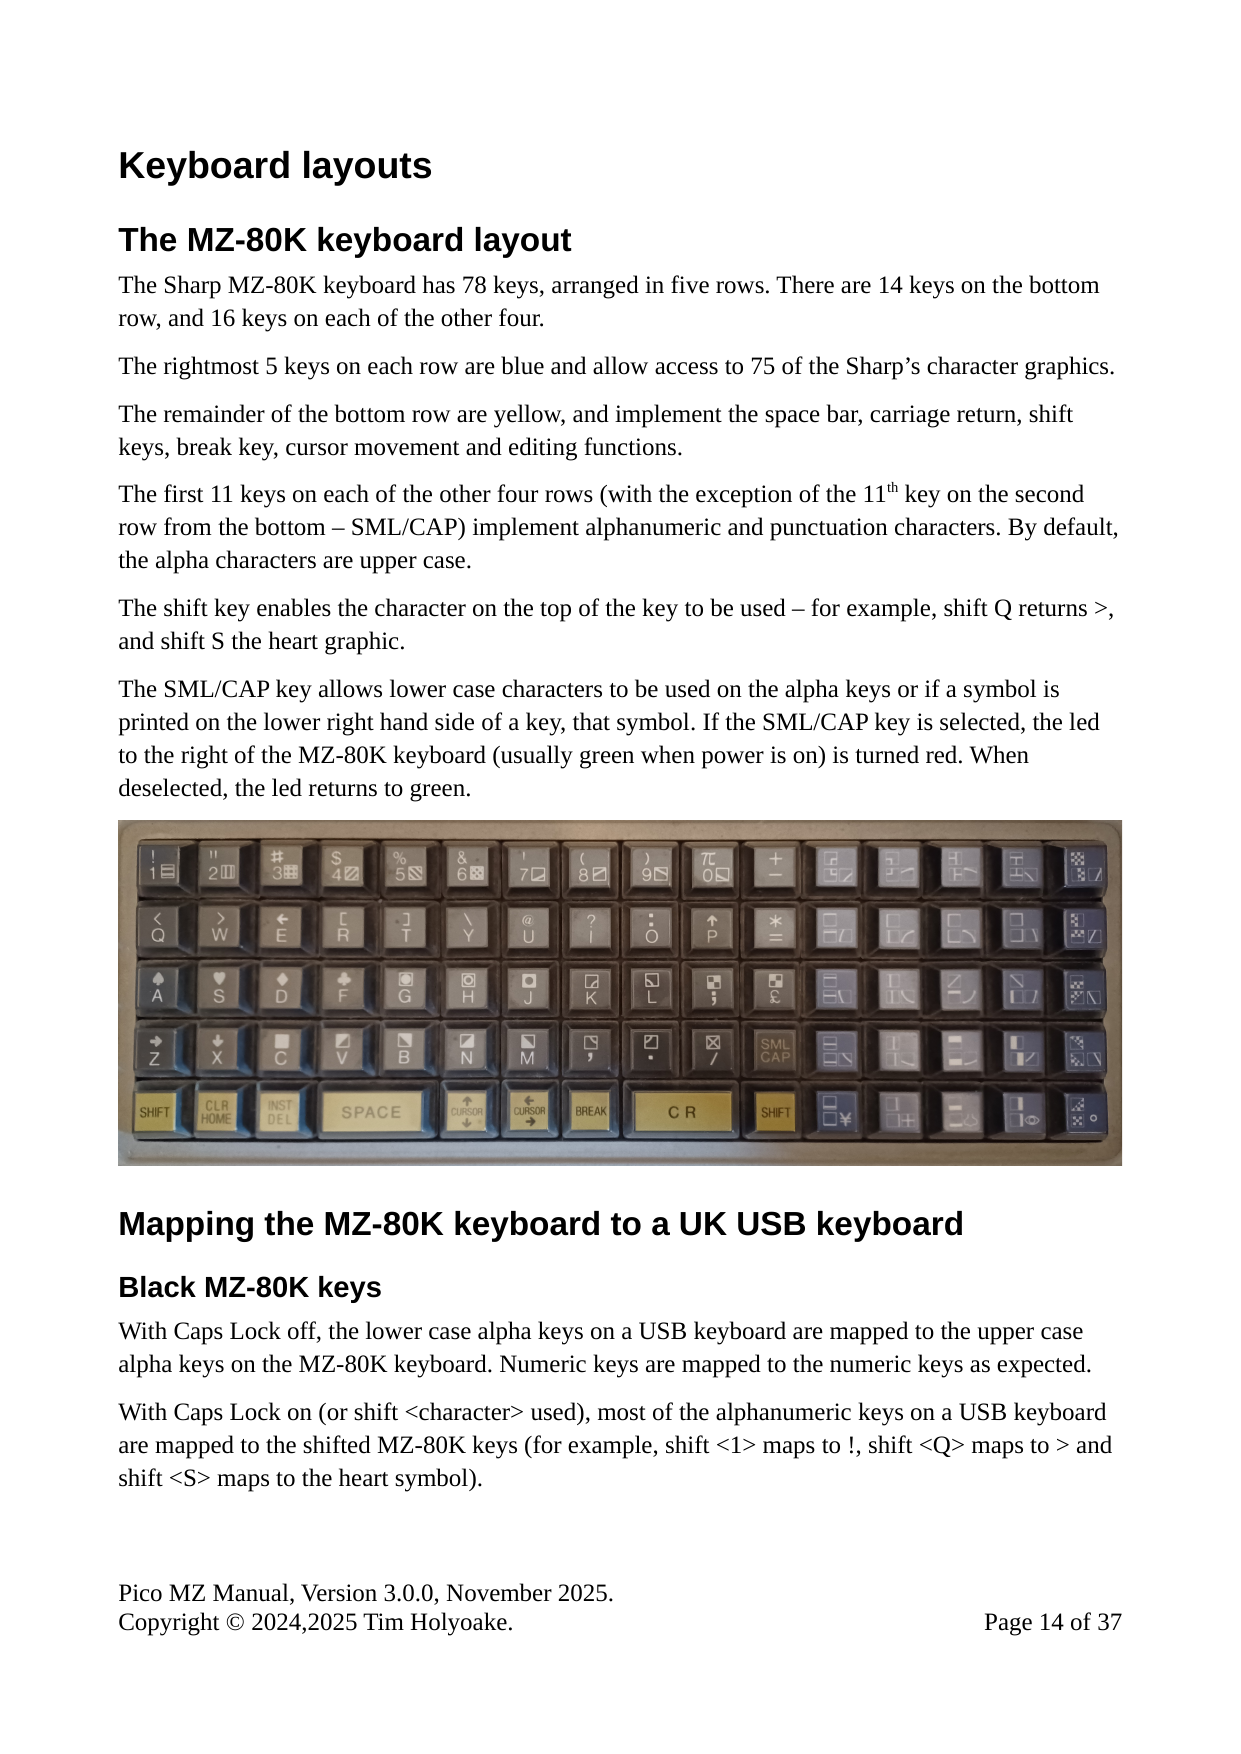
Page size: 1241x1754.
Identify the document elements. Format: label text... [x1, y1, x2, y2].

text The first 11 keys on each of the other four rows (with the exception of the 11th key on the second row from the bottom – SML/CAP) implement alphanumeric and punctuation characters. By default, the alpha characters are upper case. [118, 479, 1122, 574]
picture [118, 820, 1123, 1166]
text With Caps Lock on (or shift <character> used), most of the alphanumeric keys on a USB keyboard are mapped to the shifted MZ-80K keys (for example, shift <1> maps to !, shift <Q> maps to > and shift <S> maps to the heart symbol). [118, 1397, 1122, 1491]
text The SML/CAP key allows lower case characters to be used on the alpha keys or if a symbol is printed on the lower right hand side of a key, that symbol. If the SML/CAP key is selected, the led to the right of the MZ-80K keyboard (usually green when power is on) is turned red. When deselected, the led returns to green. [118, 674, 1122, 801]
text The shift key enables the character on the top of the key to be used – for example, shift Q returns >, and shift S the heart graphic. [118, 593, 1122, 655]
text The Sharp MZ-80K keyboard has 78 keys, arranged in five rows. There are 14 keys on the bottom row, and 16 keys on each of the other four. [118, 271, 1122, 332]
subtitle Black MZ-80K keys [118, 1270, 1122, 1303]
text With Caps Lock off, the lower case alpha keys on a USB keyboard are mapped to the upper case alpha keys on the MZ-80K keyboard. Numeric keys are mapped to the numeric keys as expected. [118, 1316, 1122, 1378]
subtitle The MZ-80K keyboard layout [118, 219, 1122, 258]
subtitle Mapping the MZ-80K keyboard to a UK USB keyboard [118, 1166, 1122, 1243]
text The rightmost 5 keys on each row are blue and allow access to 75 of the Sharp’s character graphics. [118, 351, 1122, 380]
subtitle Keyboard layouts [118, 143, 1122, 186]
text The remainder of the bottom row are yellow, and implement the space bar, carriage return, shift keys, break key, cursor movement and editing functions. [118, 399, 1122, 461]
